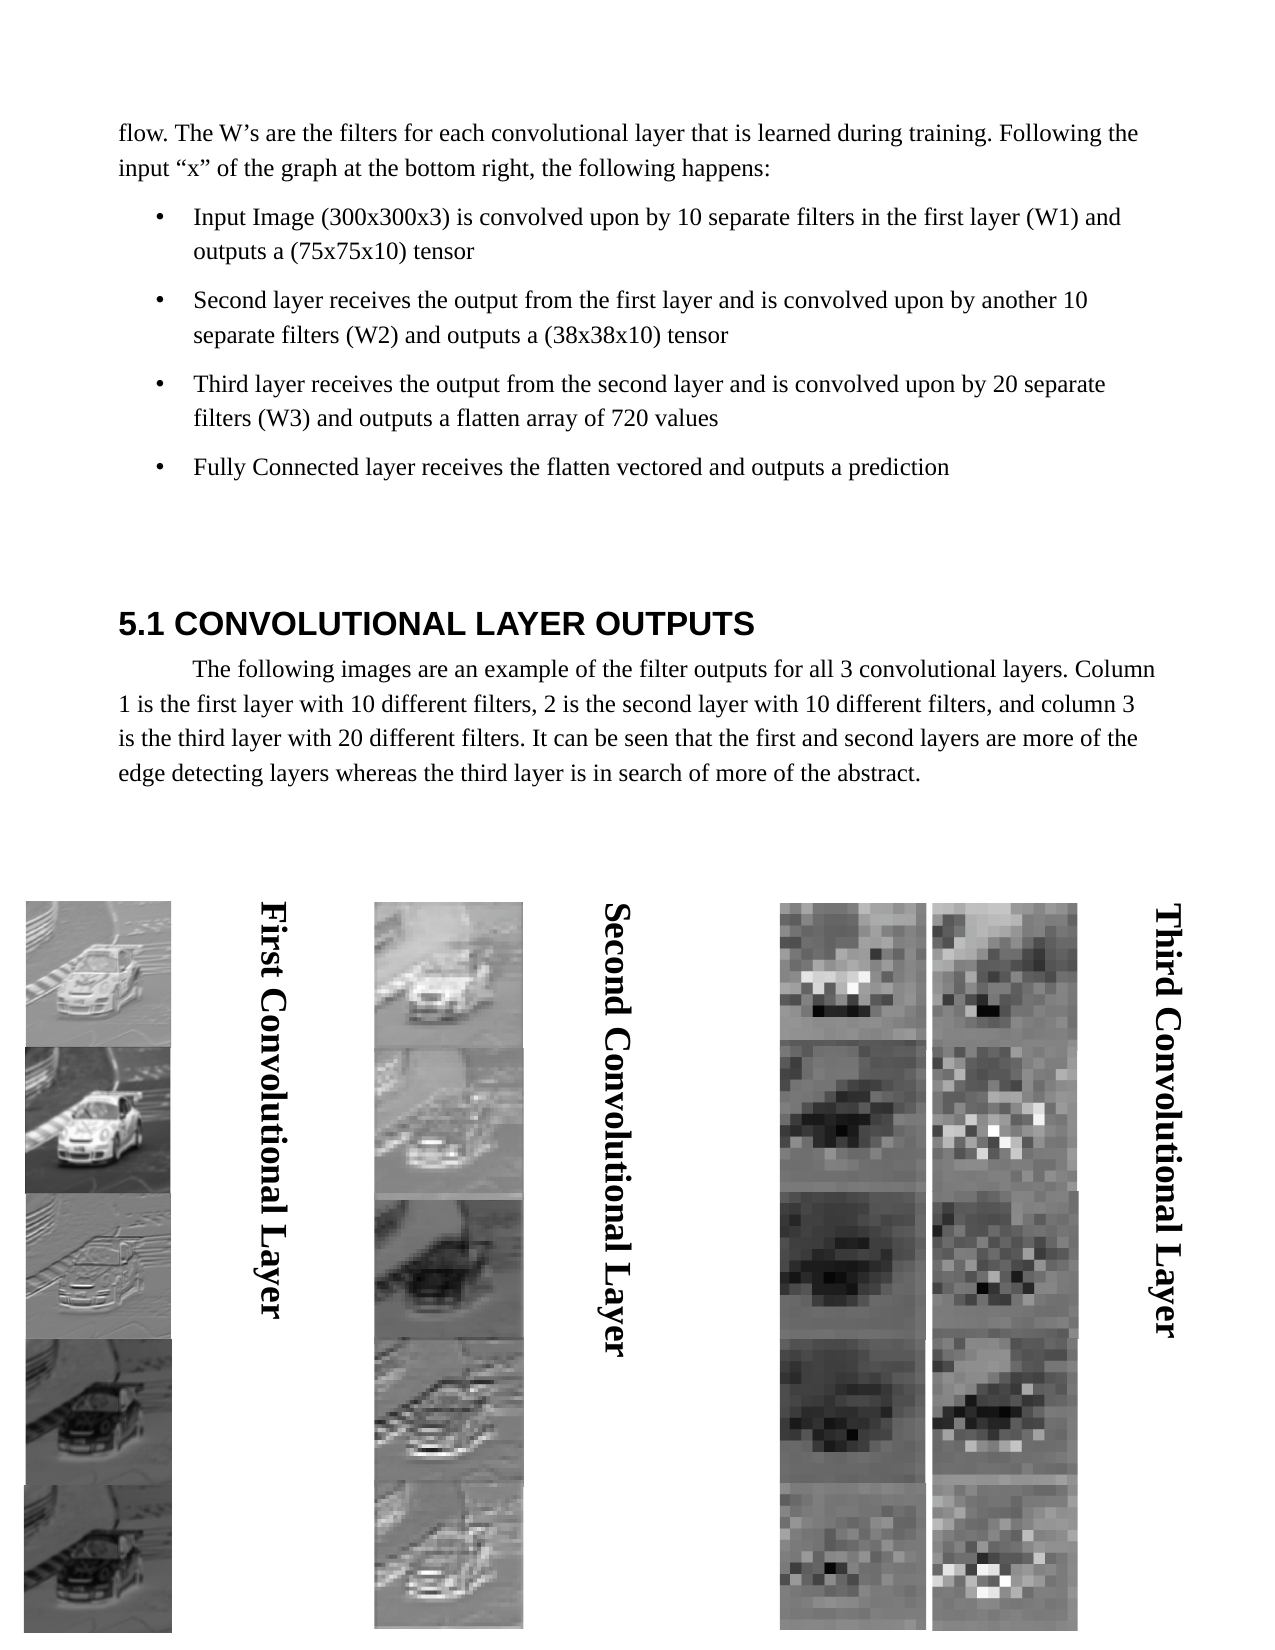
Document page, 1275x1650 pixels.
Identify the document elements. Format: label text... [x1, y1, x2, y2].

list Input Image (300x300x3) is convolved upon by 10 separate filters in the first layer (W1) and outputs a (75x75x10) tensor [156, 202, 1157, 265]
text The following images are an example of the filter outputs for all 3 convolutional layers. Column 1 is the first layer with 10 different filters, 2 is the second layer with 10 different filters, and column 3 is the third layer with 20 different filters. It can be seen that the first and second layers are more of the edge detecting layers whereas the third layer is in search of more of the abstract. [118, 654, 1157, 787]
picture [932, 903, 1079, 1631]
picture [23, 901, 172, 1633]
list Second layer receives the output from the first layer and is convolved upon by another 10 separate filters (W2) and outputs a (38x38x10) tensor [156, 285, 1157, 348]
list Fully Connected layer receives the flatten vectored and outputs a prediction [156, 452, 1157, 481]
picture [779, 903, 927, 1630]
list Third layer receives the output from the second layer and is convolved upon by 20 separate filters (W3) and outputs a flatten array of 720 values [156, 369, 1157, 432]
subtitle 5.1 CONVOLUTIONAL LAYER OUTPUTS [118, 603, 1157, 642]
picture [374, 902, 524, 1629]
text flow. The W’s are the filters for each convolutional layer that is learned during training. Following the input “x” of the graph at the bottom right, the following happens: [118, 118, 1157, 181]
